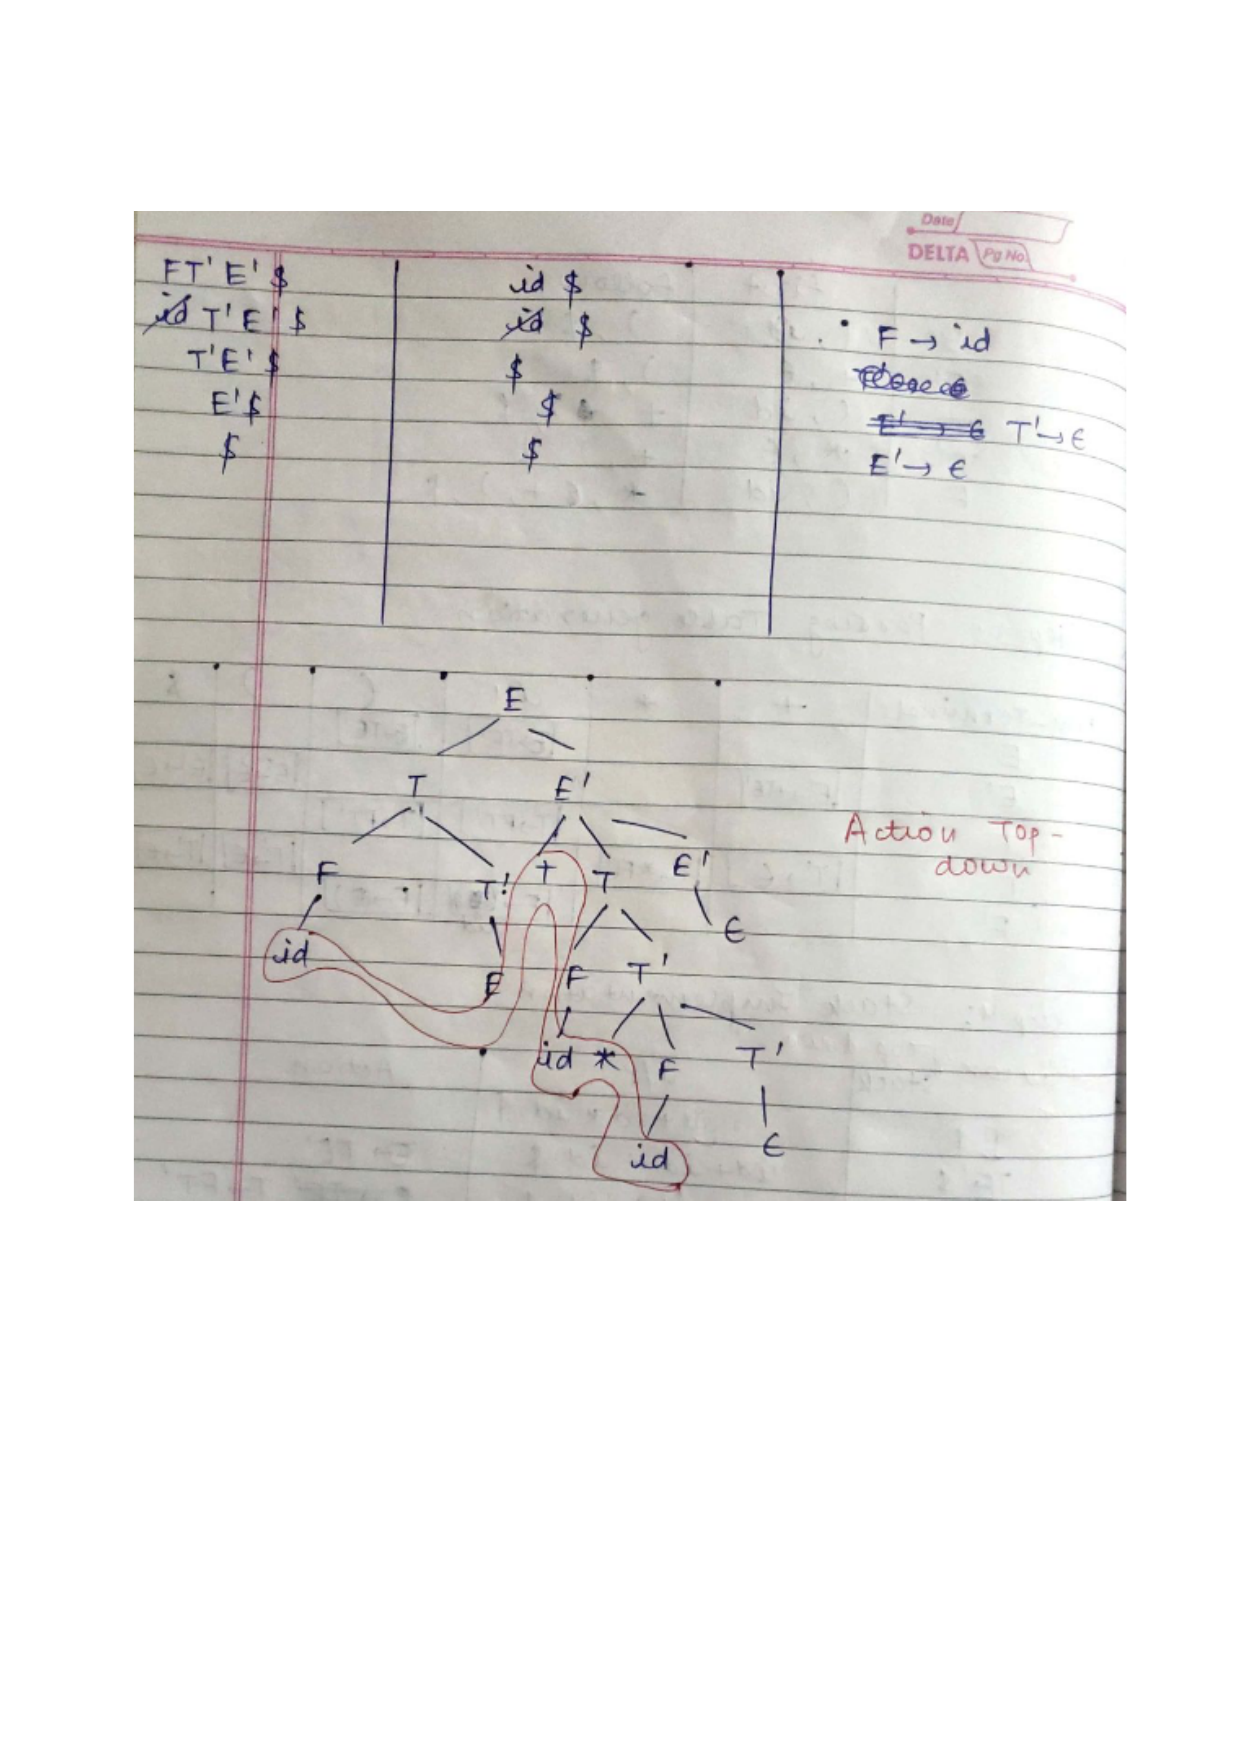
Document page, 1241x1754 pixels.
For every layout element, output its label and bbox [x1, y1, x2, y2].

picture [133, 211, 1127, 1201]
